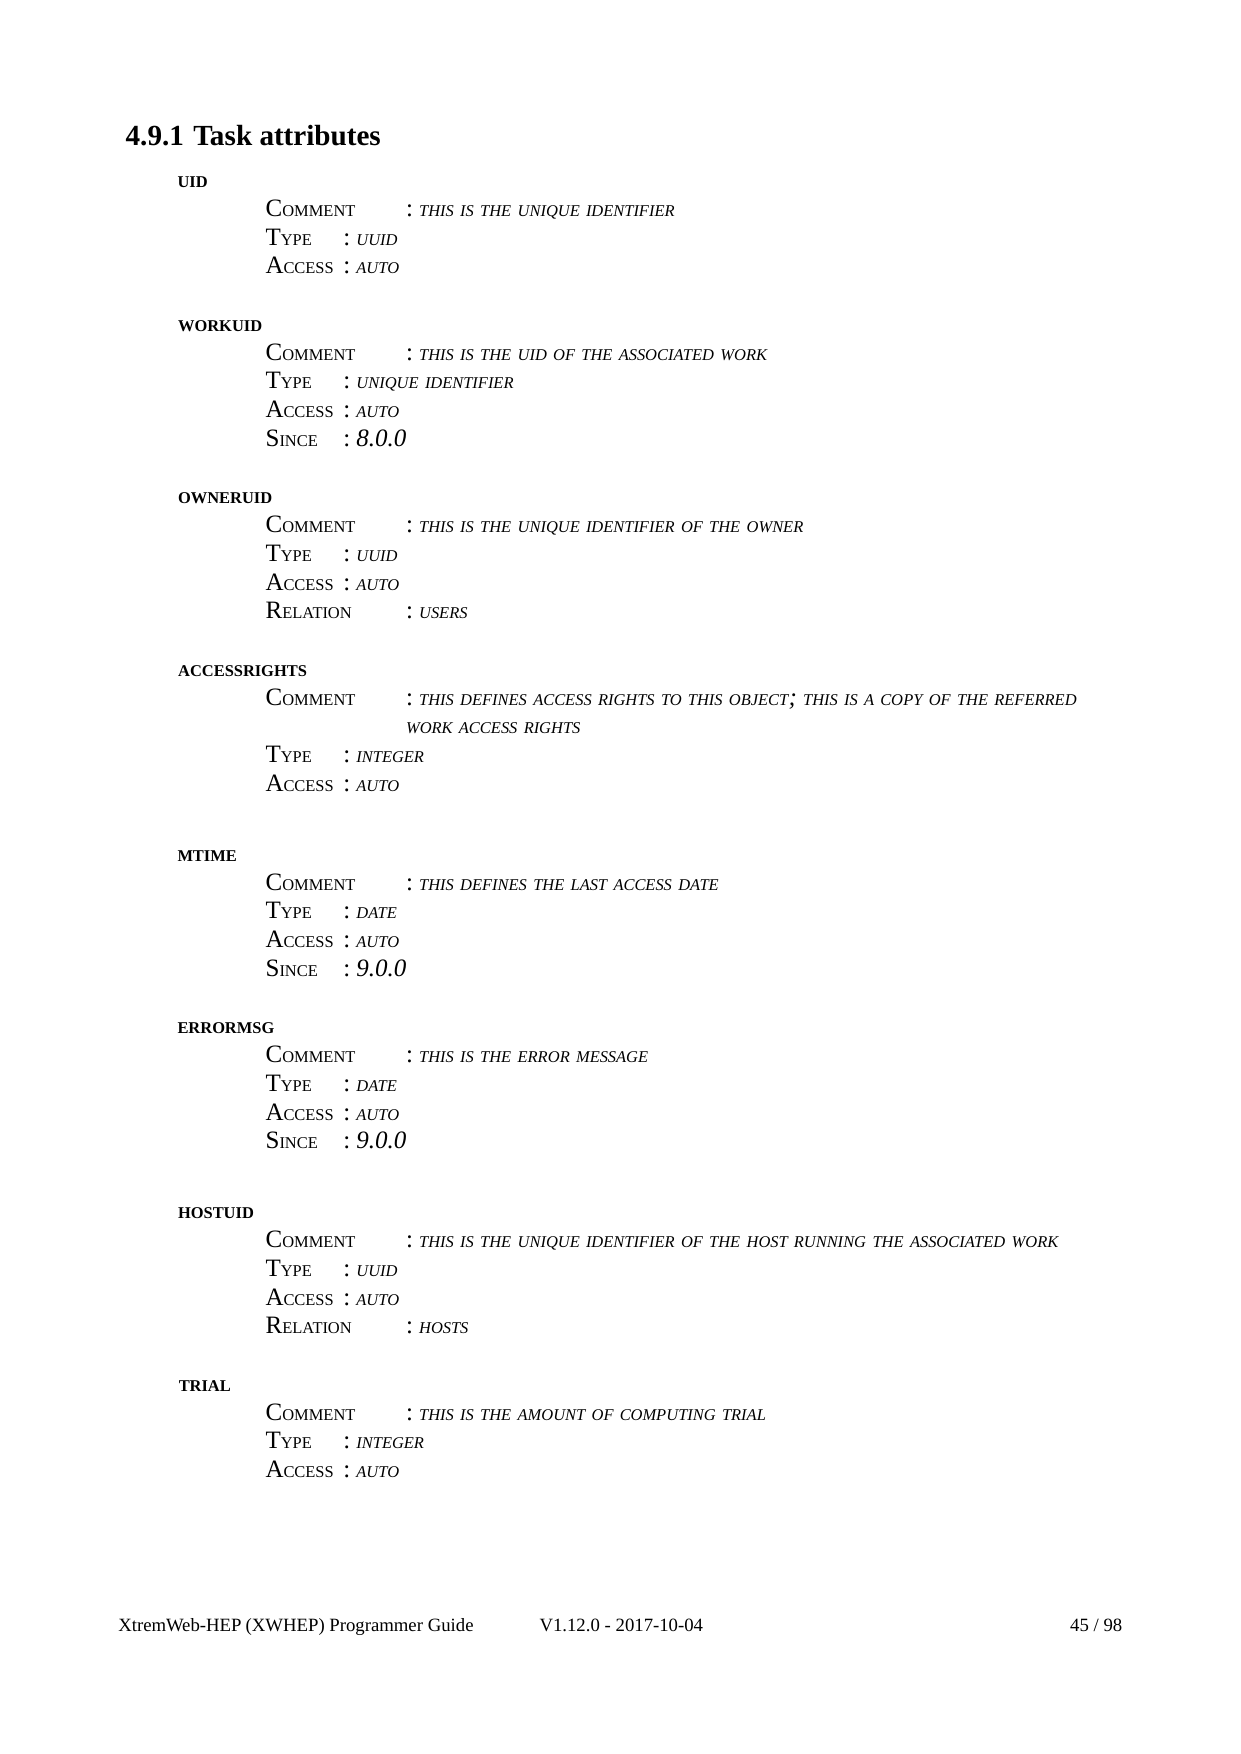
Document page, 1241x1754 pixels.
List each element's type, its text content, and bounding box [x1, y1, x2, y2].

text Type : uuid [265, 538, 1122, 567]
text Relation : users [265, 595, 1122, 624]
text trial [118, 1368, 1122, 1397]
text Type : integer [265, 739, 1122, 768]
text Access : auto [265, 394, 1122, 423]
text Type : date [265, 1068, 1122, 1097]
text Comment : this defines access rights to this object; this is a copy of the referred work access rights [265, 682, 1122, 739]
text Access : auto [265, 924, 1122, 953]
text Comment : this is the unique identifier of the owner [265, 509, 1122, 538]
text Access : auto [265, 768, 1122, 797]
text Comment : this is the uid of the associated work [265, 337, 1122, 365]
text errormsg [177, 1010, 1122, 1039]
text Type : integer [265, 1425, 1122, 1454]
text Type : unique identifier [265, 365, 1122, 394]
text Comment : this defines the last access date [265, 867, 1122, 895]
text Since : 9.0.0 [265, 953, 1122, 982]
text uid [177, 164, 1122, 193]
text Comment : this is the amount of computing trial [265, 1397, 1122, 1425]
text Access : auto [265, 1282, 1122, 1310]
text Relation : hosts [265, 1310, 1122, 1339]
text Access : auto [265, 567, 1122, 595]
text accessrights [178, 653, 1122, 682]
text Access : auto [265, 1454, 1122, 1483]
text Since : 9.0.0 [265, 1125, 1122, 1154]
subtitle Task attributes [118, 118, 1122, 152]
text Type : uuid [265, 222, 1122, 250]
text Comment : this is the unique identifier [265, 193, 1122, 222]
text Access : auto [265, 250, 1122, 279]
text Type : uuid [265, 1253, 1122, 1282]
text Comment : this is the unique identifier of the host running the associated work [265, 1224, 1122, 1253]
text workuid [178, 308, 1122, 337]
text Access : auto [265, 1097, 1122, 1125]
text hostuid [178, 1195, 1122, 1224]
text Type : date [265, 895, 1122, 924]
text Since : 8.0.0 [265, 423, 1122, 452]
text owneruid [178, 480, 1122, 509]
text Comment : this is the error message [265, 1039, 1122, 1068]
text mtime [177, 838, 1122, 867]
